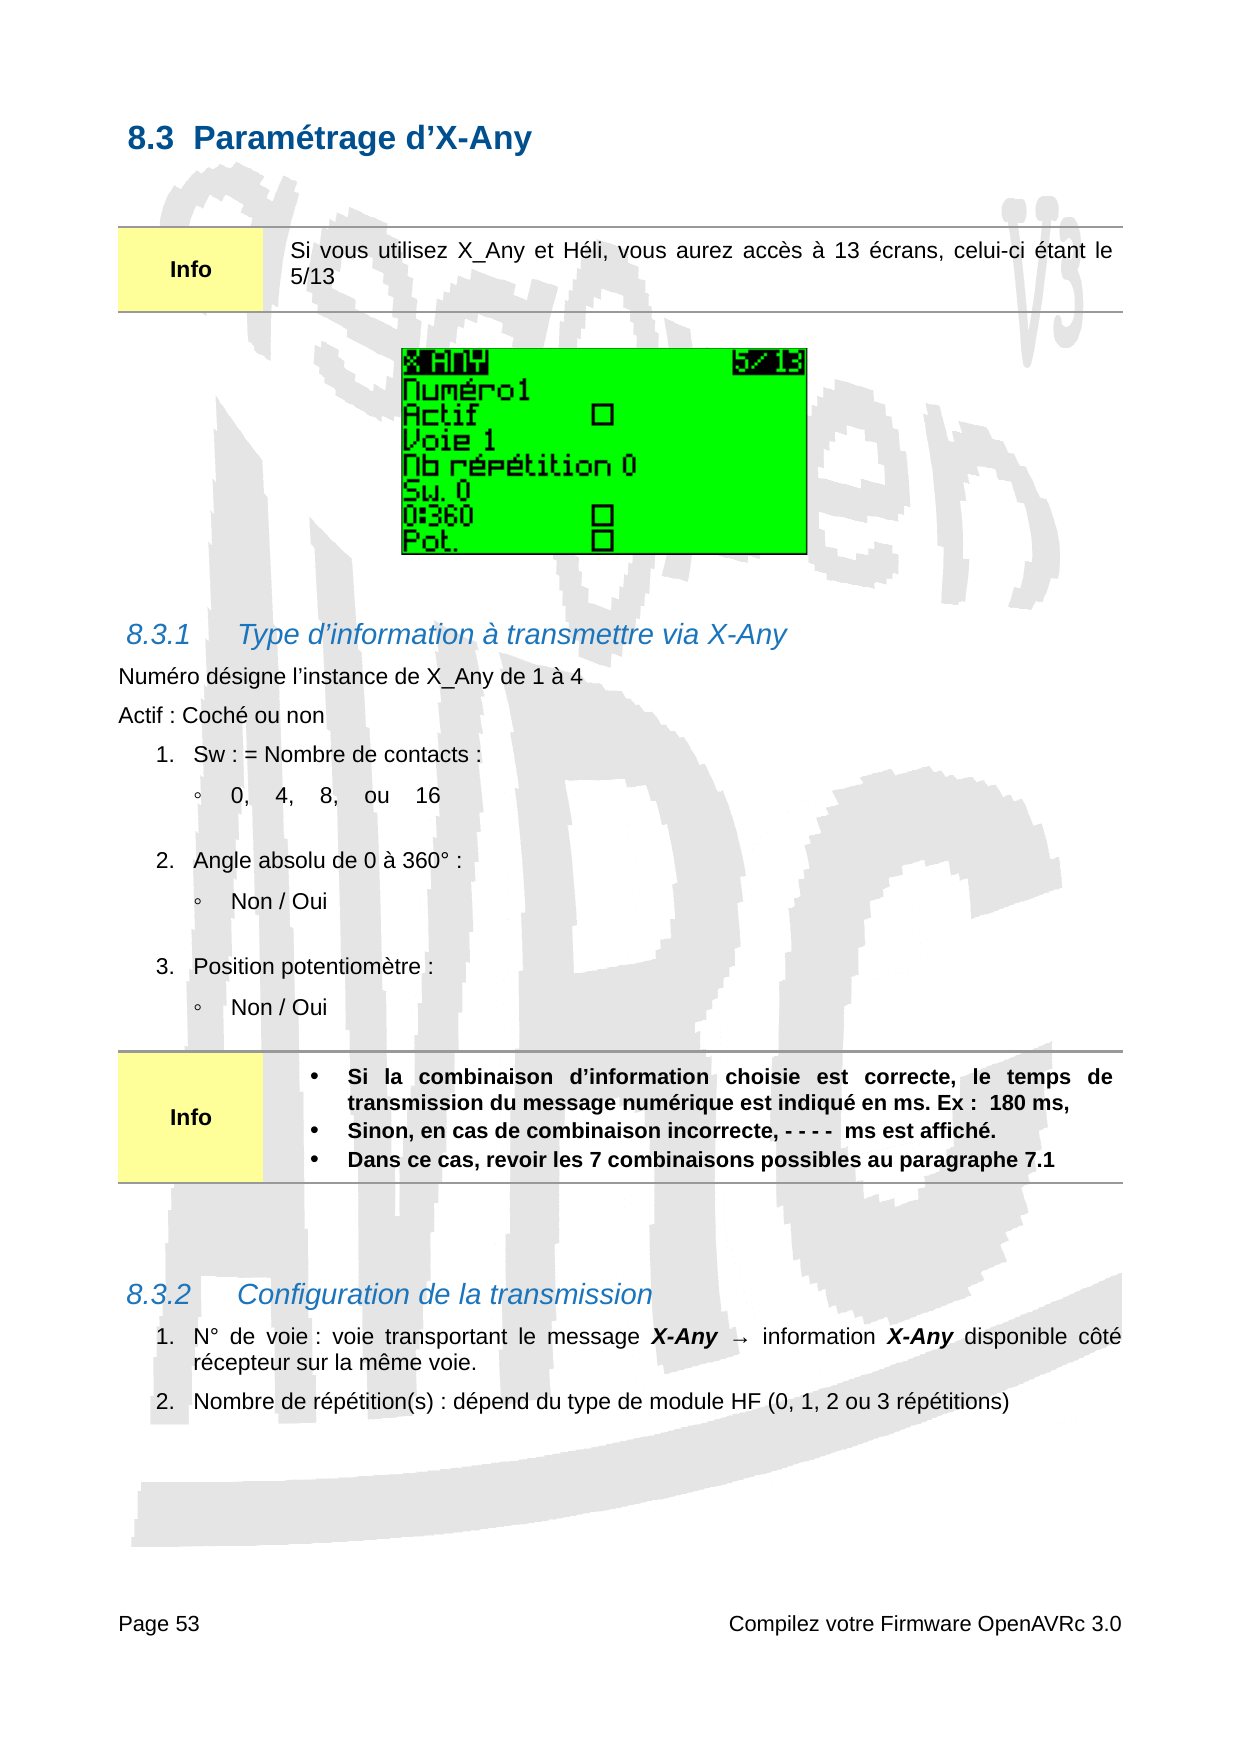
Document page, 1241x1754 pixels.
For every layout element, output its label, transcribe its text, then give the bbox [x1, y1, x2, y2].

list N° de voie : voie transportant le message X-Any → information X-Any disponible côté récepteur sur la même voie. [156, 1323, 1122, 1375]
subtitle Paramétrage d’X-Any [118, 118, 1122, 157]
list Non / Oui [193, 886, 1122, 914]
subtitle Configuration de la transmission [118, 1277, 1122, 1310]
table_header Si la combinaison d’information choisie est correcte, le temps de transmission du message numérique est indiqué en ms. Ex : 180 ms, Sinon, en cas de combinaison incorrecte, - - - - ms est affiché. Dans ce cas, revoir les 7 combinaisons possibles au paragraphe 7.1 [264, 1053, 1122, 1182]
list Position potentiomètre : [156, 953, 1122, 979]
table_header Si vous utilisez X_Any et Héli, vous aurez accès à 13 écrans, celui-ci étant le 5/13 [264, 228, 1122, 311]
picture [401, 348, 808, 555]
text Numéro désigne l’instance de X_Any de 1 à 4 [118, 663, 1122, 689]
list Nombre de répétition(s) : dépend du type de module HF (0, 1, 2 ou 3 répétitions) [156, 1388, 1122, 1414]
text Actif : Coché ou non [118, 702, 1122, 728]
list 0, 4, 8, ou 16 [193, 780, 1122, 808]
table_header Info [118, 1053, 263, 1182]
list Angle absolu de 0 à 360° : [156, 847, 1122, 873]
list Non / Oui [193, 991, 1122, 1020]
subtitle Type d’information à transmettre via X-Any [118, 617, 1122, 651]
table_header Info [118, 228, 263, 311]
list Sw : = Nombre de contacts : [156, 741, 1122, 767]
